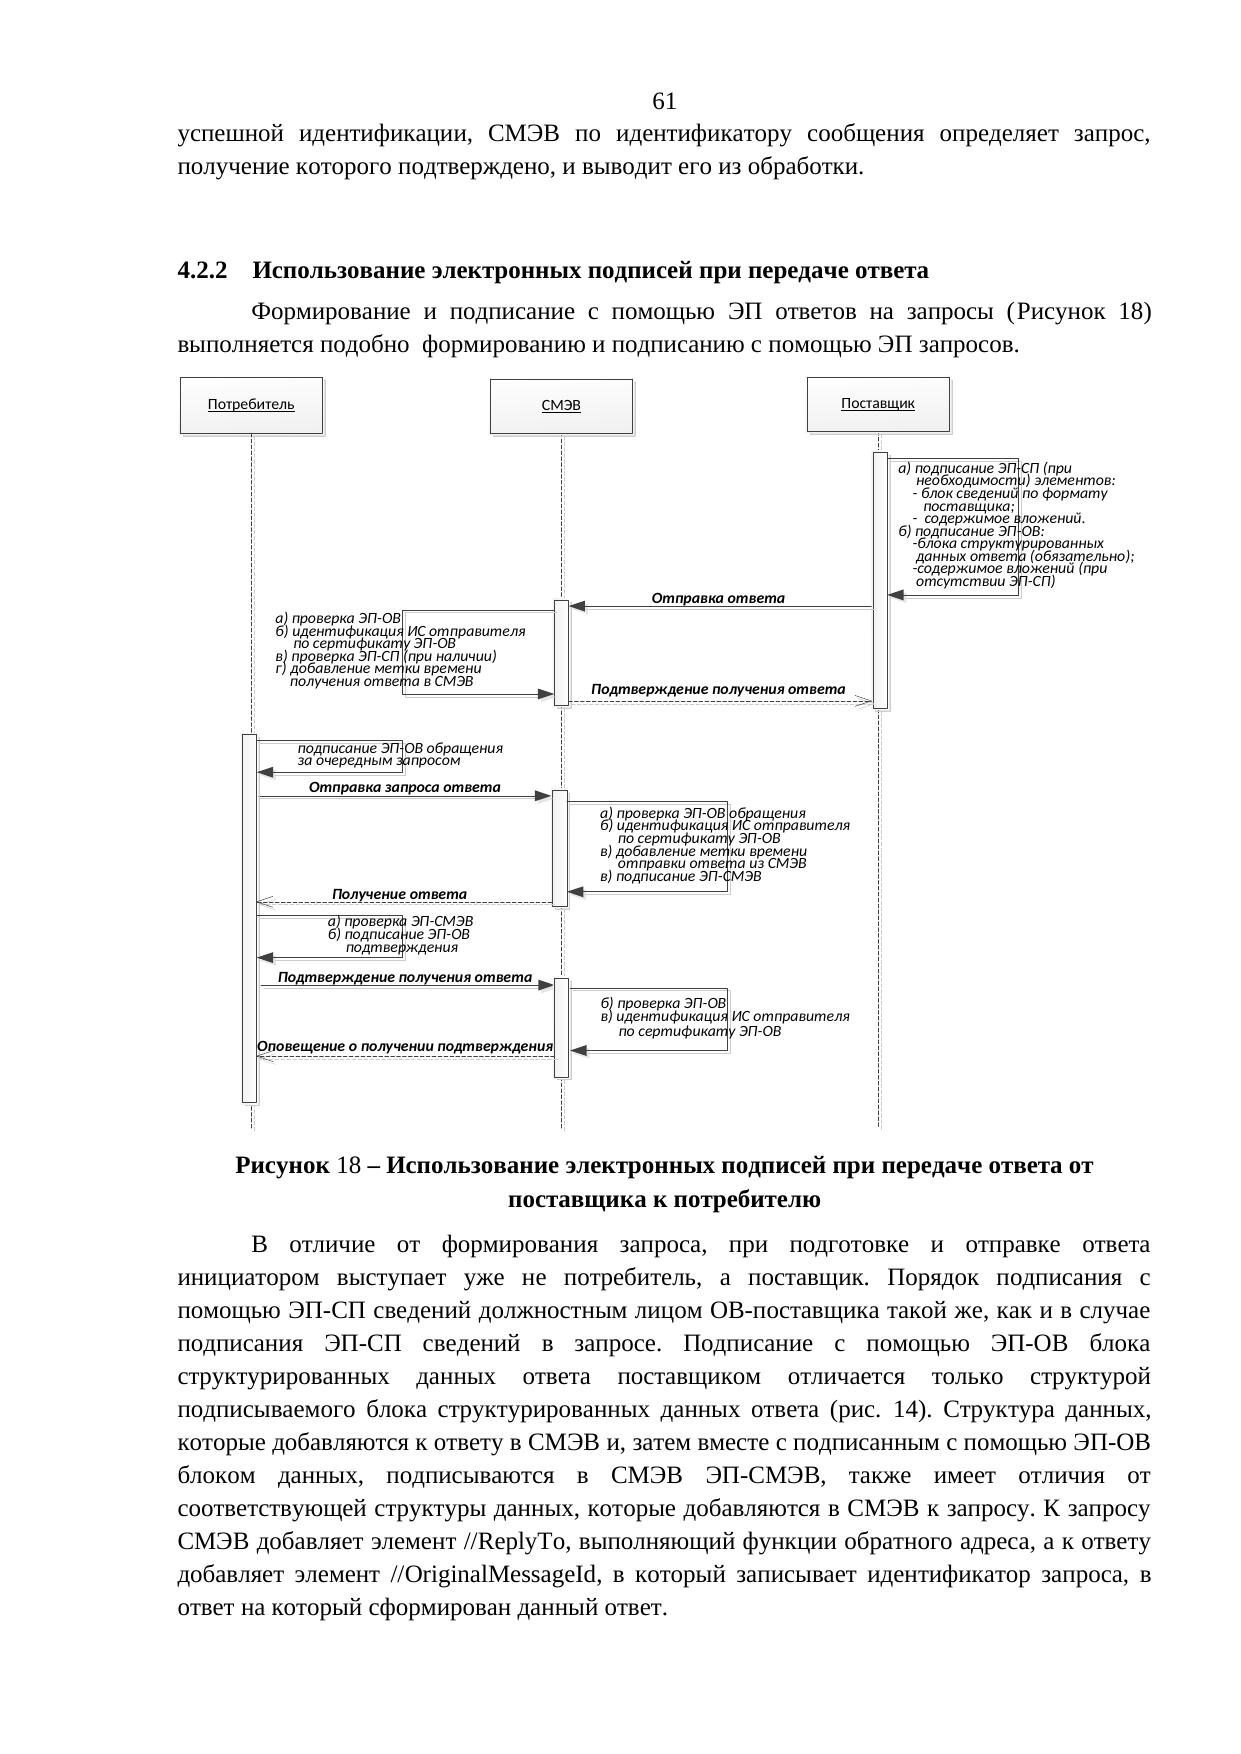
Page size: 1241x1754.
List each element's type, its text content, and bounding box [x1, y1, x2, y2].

text В отличие от формирования запроса, при подготовке и отправке ответа инициатором выступает уже не потребитель, а поставщик. Порядок подписания с помощью ЭП-СП сведений должностным лицом ОВ-поставщика такой же, как и в случае подписания ЭП-СП сведений в запросе. Подписание с помощью ЭП-ОВ блока структурированных данных ответа поставщиком отличается только структурой подписываемого блока структурированных данных ответа (рис. 14). Структура данных, которые добавляются к ответу в СМЭВ и, затем вместе с подписанным с помощью ЭП-ОВ блоком данных, подписываются в СМЭВ ЭП-СМЭВ, также имеет отличия от соответствующей структуры данных, которые добавляются в СМЭВ к запросу. К запросу СМЭВ добавляет элемент //ReplyTo, выполняющий функции обратного адреса, а к ответу добавляет элемент //OriginalMessageId, в который записывает идентификатор запроса, в ответ на который сформирован данный ответ. [177, 1229, 1152, 1621]
text Рисунок 18 – Использование электронных подписей при передаче ответа от поставщика к потребителю [177, 1151, 1152, 1212]
text Формирование и подписание с помощью ЭП ответов на запросы (Рисунок 18) выполняется подобно формированию и подписанию с помощью ЭП запросов. [177, 296, 1152, 358]
text успешной идентификации, СМЭВ по идентификатору сообщения определяет запрос, получение которого подтверждено, и выводит его из обработки. [177, 118, 1152, 180]
subtitle Использование электронных подписей при передаче ответа [177, 255, 1152, 283]
